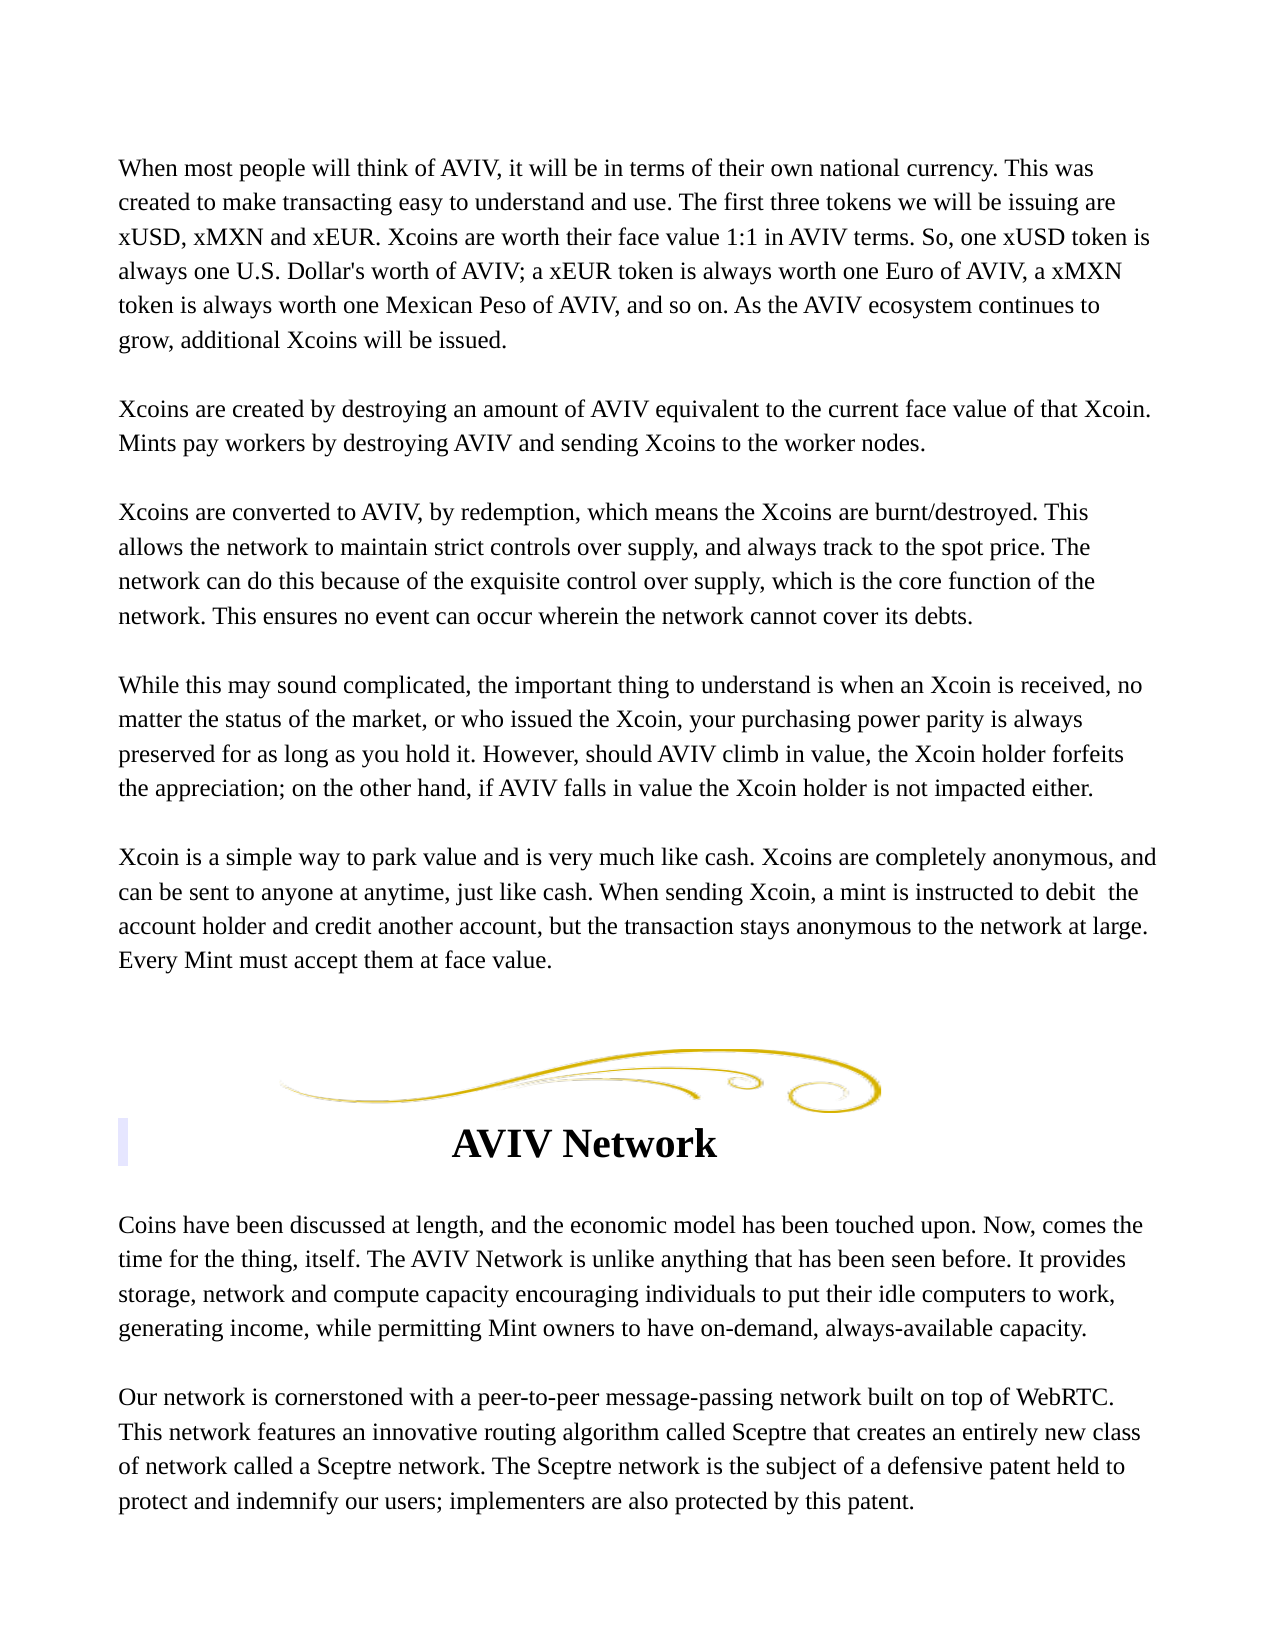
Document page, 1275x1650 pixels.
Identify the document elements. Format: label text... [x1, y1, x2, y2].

text AVIV Network [118, 1118, 1157, 1166]
text Xcoins are created by destroying an amount of AVIV equivalent to the current face value of that Xcoin. Mints pay workers by destroying AVIV and sending Xcoins to the worker nodes. [118, 394, 1157, 457]
text Coins have been discussed at length, and the economic model has been touched upon. Now, comes the time for the thing, itself. The AVIV Network is unlike anything that has been seen before. It provides storage, network and compute capacity encouraging individuals to put their idle computers to work, generating income, while permitting Mint owners to have on-demand, always-available capacity. [118, 1210, 1157, 1342]
text While this may sound complicated, the important thing to understand is when an Xcoin is received, no matter the status of the market, or who issued the Xcoin, your purchasing power parity is always preserved for as long as you hold it. However, should AVIV climb in value, the Xcoin holder forfeits the appreciation; on the other hand, if AVIV falls in value the Xcoin holder is not impacted either. [118, 670, 1157, 802]
picture [279, 1049, 882, 1113]
text When most people will think of AVIV, it will be in terms of their own national currency. This was created to make transacting easy to understand and use. The first three tokens we will be issuing are xUSD, xMXN and xEUR. Xcoins are worth their face value 1:1 in AVIV terms. So, one xUSD token is always one U.S. Dollar's worth of AVIV; a xEUR token is always worth one Euro of AVIV, a xMXN token is always worth one Mexican Peso of AVIV, and so on. As the AVIV ecosystem continues to grow, additional Xcoins will be issued. [118, 153, 1157, 354]
text Our network is cornerstoned with a peer-to-peer message-passing network built on top of WebRTC. This network features an innovative routing algorithm called Sceptre that creates an entirely new class of network called a Sceptre network. The Sceptre network is the subject of a defensive patent held to protect and indemnify our users; implementers are also protected by this patent. [118, 1382, 1157, 1514]
text Xcoin is a simple way to park value and is very much like cash. Xcoins are completely anonymous, and can be sent to anyone at anytime, just like cash. When sending Xcoin, a mint is instructed to debit the account holder and credit another account, but the transaction stays anonymous to the network at large. Every Mint must accept them at face value. [118, 842, 1157, 974]
text Xcoins are converted to AVIV, by redemption, which means the Xcoins are burnt/destroyed. This allows the network to maintain strict controls over supply, and always track to the spot price. The network can do this because of the exquisite control over supply, which is the core function of the network. This ensures no event can occur wherein the network cannot cover its debts. [118, 497, 1157, 629]
